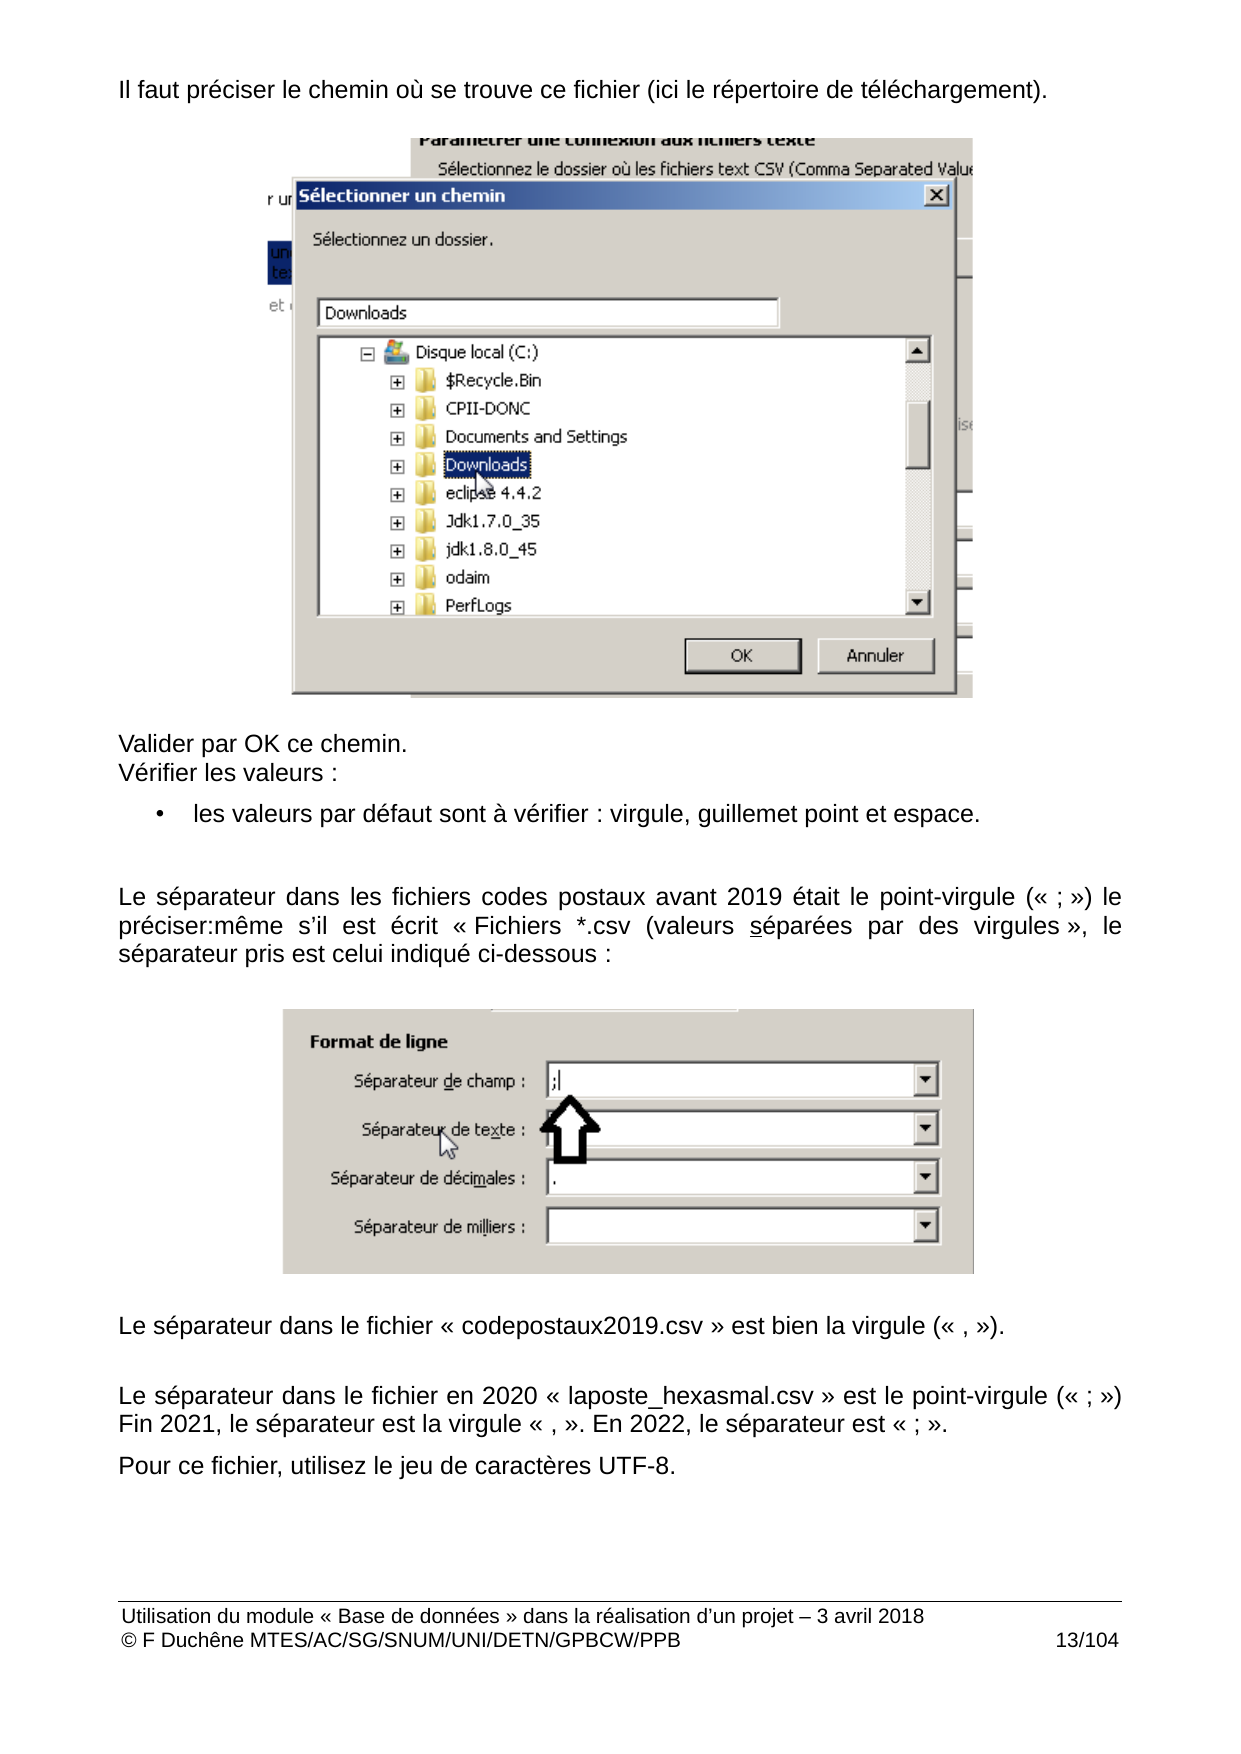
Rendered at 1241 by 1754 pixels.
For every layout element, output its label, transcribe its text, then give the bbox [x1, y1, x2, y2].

picture [267, 138, 973, 698]
text Le séparateur dans les fichiers codes postaux avant 2019 était le point-virgule (« ; ») le préciser:même s’il est écrit « Fichiers *.csv (valeurs séparées par des virgules », le séparateur pris est celui indiqué ci-dessous : [118, 882, 1122, 968]
text Valider par OK ce chemin. [118, 729, 1122, 758]
picture [266, 1009, 974, 1274]
text Vérifier les valeurs : [118, 758, 1122, 787]
list les valeurs par défaut sont à vérifier : virgule, guillemet point et espace. [156, 799, 1122, 828]
text Pour ce fichier, utilisez le jeu de caractères UTF-8. [118, 1451, 1122, 1479]
text Le séparateur dans le fichier en 2020 « laposte_hexasmal.csv » est le point-virgule (« ; ») Fin 2021, le séparateur est la virgule « , ». En 2022, le séparateur est « ; ». [118, 1381, 1122, 1438]
text Le séparateur dans le fichier « codepostaux2019.csv » est bien la virgule (« , »). [118, 1311, 1122, 1339]
